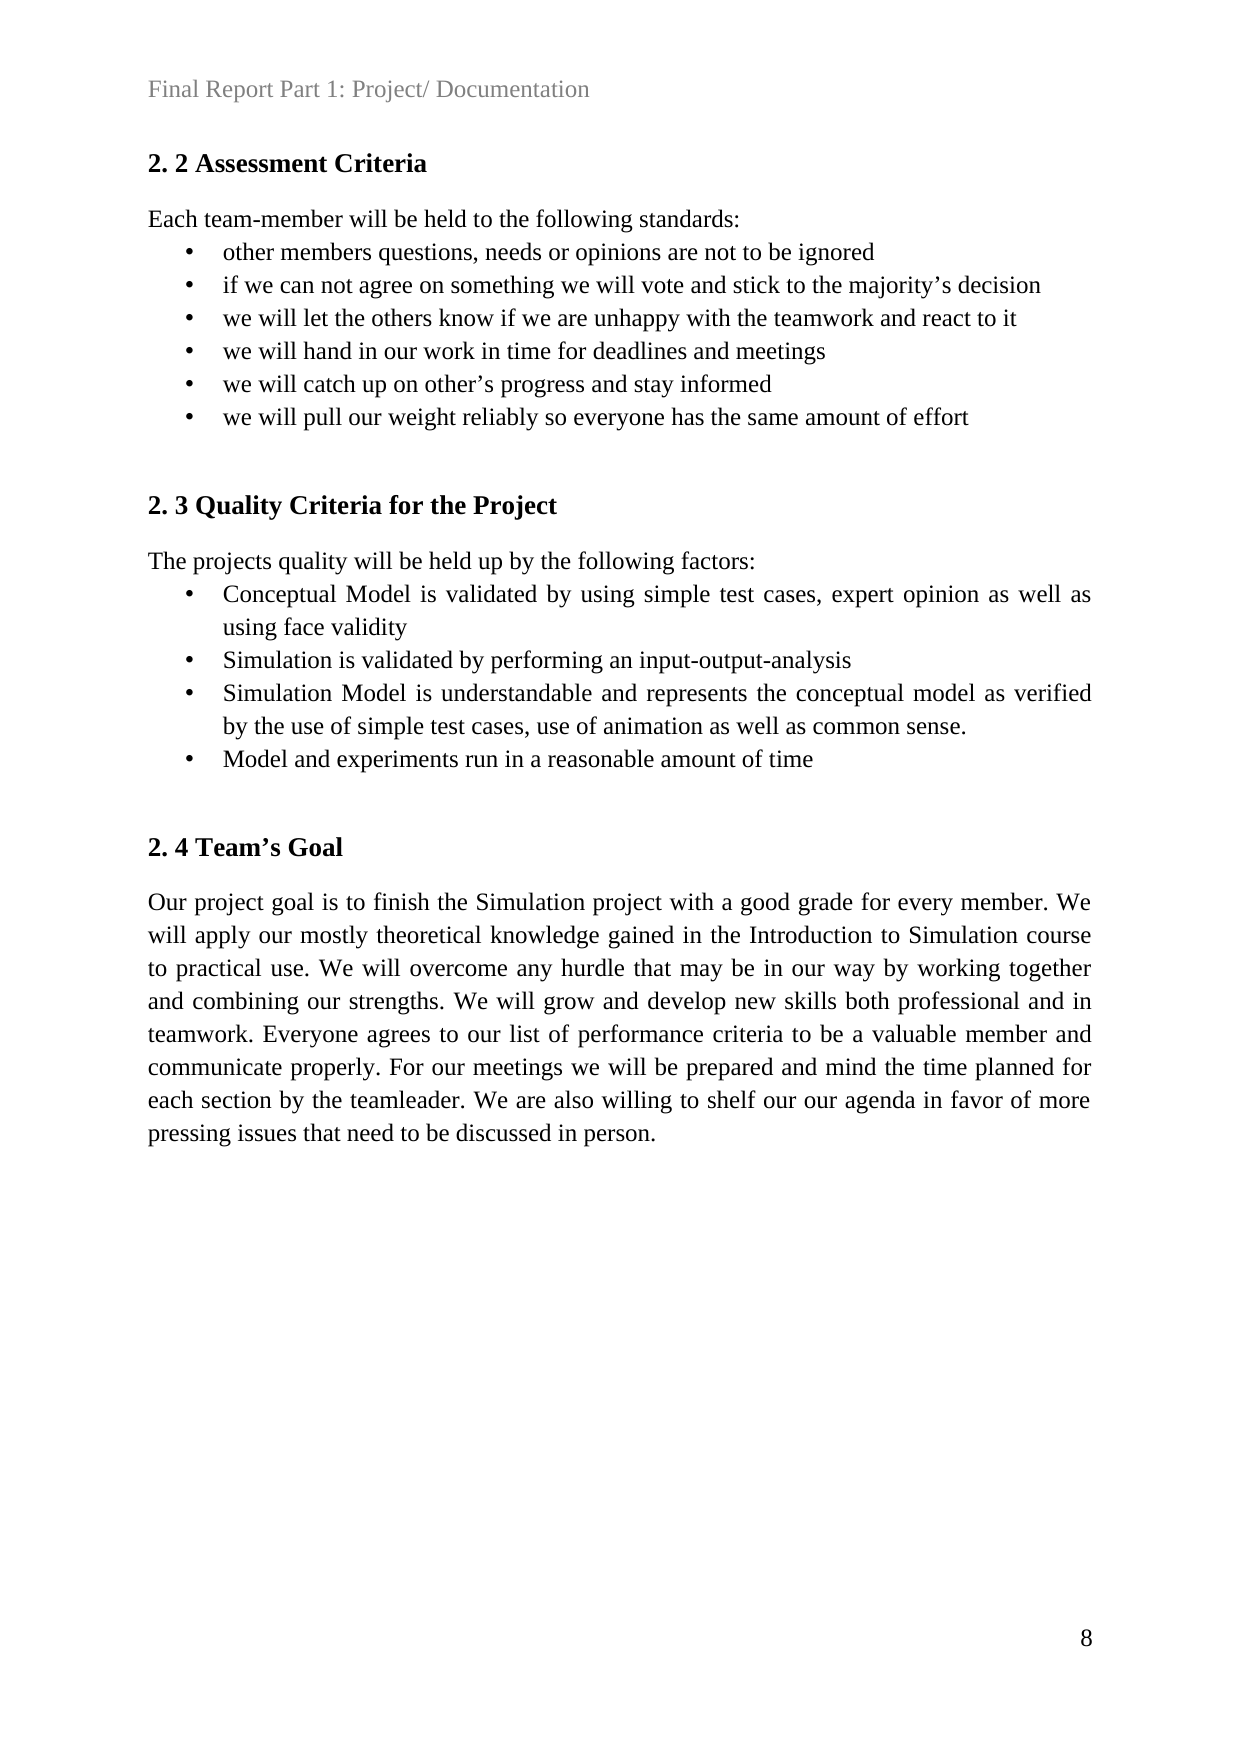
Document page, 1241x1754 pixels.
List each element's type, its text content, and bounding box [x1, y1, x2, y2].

text Each team-member will be held to the following standards: [148, 204, 1093, 233]
list Model and experiments run in a reasonable amount of time [185, 744, 1093, 773]
list we will pull our weight reliably so everyone has the same amount of effort [185, 402, 1093, 431]
text The projects quality will be held up by the following factors: [148, 546, 1093, 574]
list we will let the others know if we are unhappy with the teamwork and react to it [185, 303, 1093, 332]
list we will catch up on other’s progress and stay informed [185, 369, 1093, 398]
subtitle 2. 4 Team’s Goal [148, 831, 1093, 862]
list Simulation is validated by performing an input-output-analysis [185, 645, 1093, 673]
subtitle 2. 3 Quality Criteria for the Project [148, 489, 1093, 520]
list Conceptual Model is validated by using simple test cases, expert opinion as well as using face validity [185, 579, 1093, 641]
text Our project goal is to finish the Simulation project with a good grade for every member. We will apply our mostly theoretical knowledge gained in the Introduction to Simulation course to practical use. We will overcome any hurdle that may be in our way by working together and combining our strengths. We will grow and develop new skills both professional and in teamwork. Everyone agrees to our list of performance criteria to be a valuable member and communicate properly. For our meetings we will be prepared and mind the time planned for each section by the teamleader. We are also willing to shelf our our agenda in favor of more pressing issues that need to be discussed in person. [148, 887, 1093, 1147]
list we will hand in our work in time for deadlines and meetings [185, 336, 1093, 365]
list if we can not agree on something we will vote and stick to the majority’s decision [185, 270, 1093, 299]
subtitle 2. 2 Assessment Criteria [148, 148, 1093, 179]
list Simulation Model is understandable and represents the conceptual model as verified by the use of simple test cases, use of animation as well as common sense. [185, 678, 1093, 739]
list other members questions, needs or opinions are not to be ignored [185, 237, 1093, 266]
